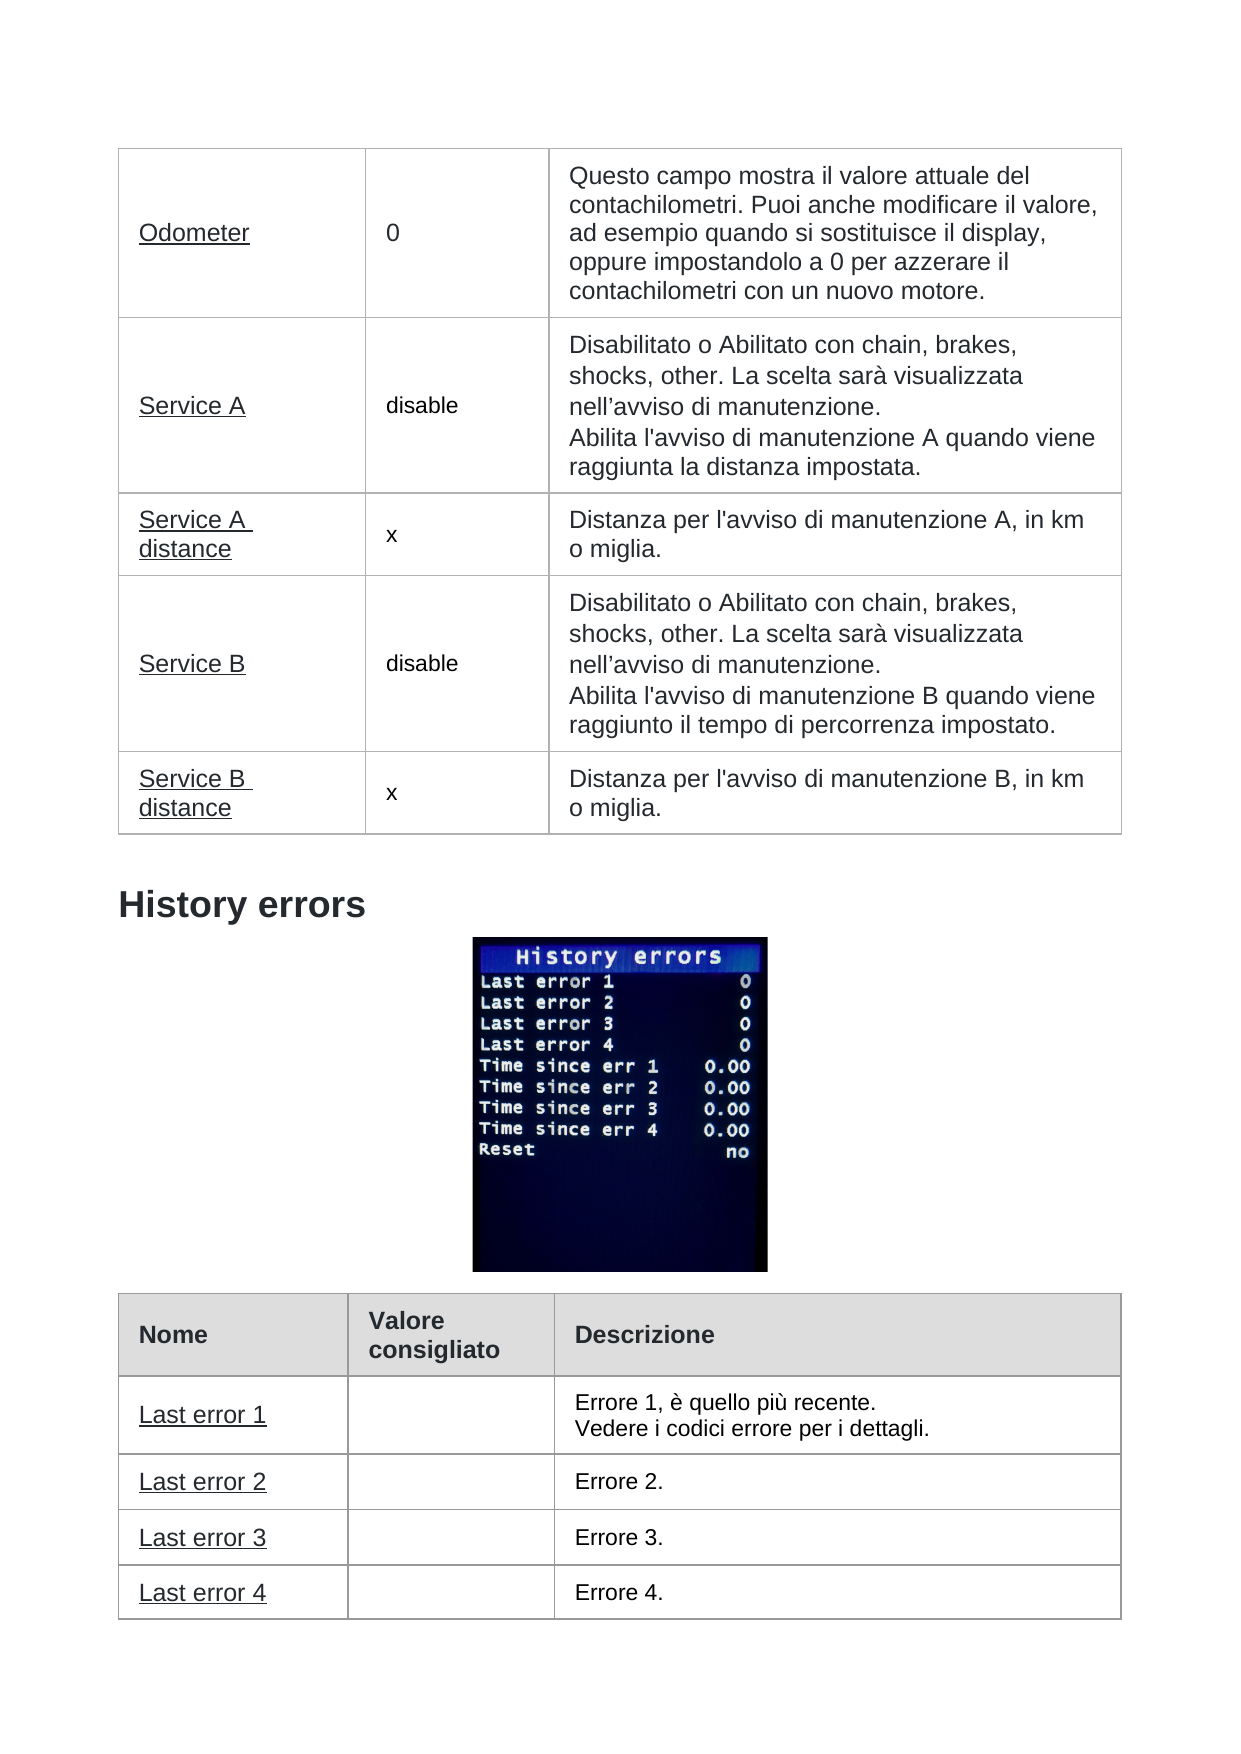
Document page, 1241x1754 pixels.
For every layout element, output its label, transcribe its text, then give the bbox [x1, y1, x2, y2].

table_cell x [366, 494, 548, 575]
table_cell Errore 2. [555, 1455, 1120, 1508]
table_cell Last error 4 [119, 1566, 347, 1618]
table_cell Disabilitato o Abilitato con chain, brakes, shocks, other. La scelta sarà visualizzata nell’avviso di manutenzione. Abilita l'avviso di manutenzione B quando viene raggiunto il tempo di percorrenza impostato. [550, 576, 1121, 751]
table_cell Last error 2 [119, 1455, 347, 1508]
table_header Descrizione [555, 1294, 1120, 1375]
text History errors [118, 882, 1122, 925]
table_cell Last error 3 [119, 1510, 347, 1564]
table_cell [349, 1566, 554, 1618]
table_cell x [366, 752, 548, 833]
picture [472, 937, 768, 1272]
table_cell Errore 4. [555, 1566, 1120, 1618]
table_cell Disabilitato o Abilitato con chain, brakes, shocks, other. La scelta sarà visualizzata nell’avviso di manutenzione. Abilita l'avviso di manutenzione A quando viene raggiunta la distanza impostata. [550, 318, 1121, 492]
table_cell Errore 3. [555, 1510, 1120, 1564]
table_cell Service A distance [119, 494, 365, 575]
table_cell Service B [119, 576, 365, 751]
table_cell 0 [366, 149, 548, 316]
table_cell [349, 1377, 554, 1453]
table_cell disable [366, 318, 548, 492]
table_cell disable [366, 576, 548, 751]
table_cell Odometer [119, 149, 365, 316]
table_cell Questo campo mostra il valore attuale del contachilometri. Puoi anche modificare il valore, ad esempio quando si sostituisce il display, oppure impostandolo a 0 per azzerare il contachilometri con un nuovo motore. [550, 149, 1121, 316]
table_cell Service B distance [119, 752, 365, 833]
table_cell Distanza per l'avviso di manutenzione A, in km o miglia. [550, 494, 1121, 575]
table_cell [349, 1455, 554, 1508]
table_header Valore consigliato [349, 1294, 554, 1375]
table_cell Distanza per l'avviso di manutenzione B, in km o miglia. [550, 752, 1121, 833]
table_cell Service A [119, 318, 365, 492]
table_header Nome [119, 1294, 347, 1375]
table_cell Last error 1 [119, 1377, 347, 1453]
table_cell [349, 1510, 554, 1564]
table_cell Errore 1, è quello più recente. Vedere i codici errore per i dettagli. [555, 1377, 1120, 1453]
